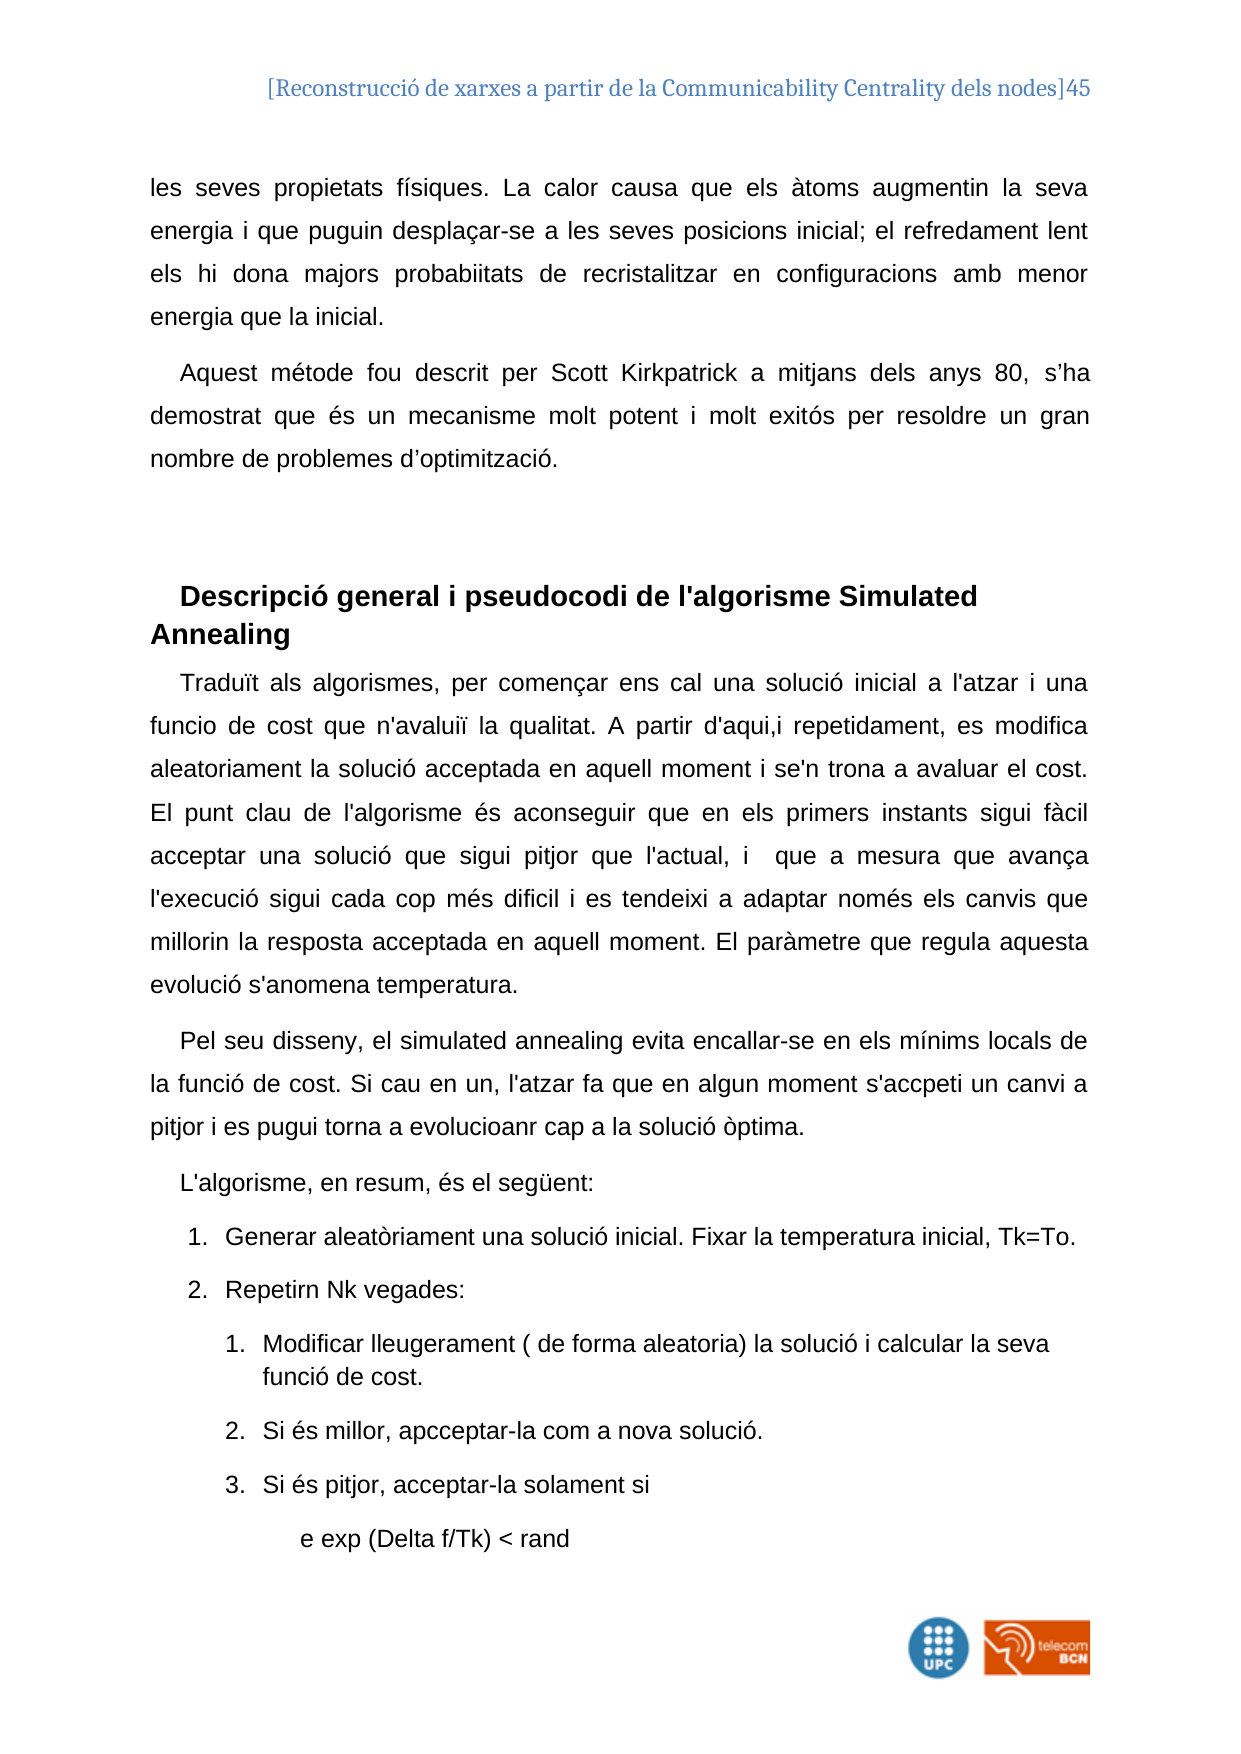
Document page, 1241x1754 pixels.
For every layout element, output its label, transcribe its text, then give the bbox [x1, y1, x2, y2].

text les seves propietats físiques. La calor causa que els àtoms augmentin la seva energia i que puguin desplaçar-se a les seves posicions inicial; el refredament lent els hi dona majors probabiitats de recristalitzar en configuracions amb menor energia que la inicial. [150, 173, 1090, 331]
list Modificar lleugerament ( de forma aleatoria) la solució i calcular la seva funció de cost. [225, 1329, 1090, 1391]
list Si és pitjor, acceptar-la solament si [225, 1470, 1090, 1499]
list Repetirn Nk vegades: [187, 1275, 1090, 1304]
text L'algorisme, en resum, és el següent: [150, 1168, 1090, 1196]
list Generar aleatòriament una solució inicial. Fixar la temperatura inicial, Tk=To. [187, 1221, 1090, 1250]
text Aquest métode fou descrit per Scott Kirkpatrick a mitjans dels anys 80, s’ha demostrat que és un mecanisme molt potent i molt exitós per resoldre un gran nombre de problemes d’optimització. [150, 358, 1090, 473]
picture [904, 1614, 1091, 1681]
subtitle Descripció general i pseudocodi de l'algorisme Simulated Annealing [150, 579, 1090, 651]
list Si és millor, apcceptar-la com a nova solució. [225, 1416, 1090, 1445]
text Traduït als algorismes, per començar ens cal una solució inicial a l'atzar i una funcio de cost que n'avaluiï la qualitat. A partir d'aqui,i repetidament, es modifica aleatoriament la solució acceptada en aquell moment i se'n trona a avaluar el cost. El punt clau de l'algorisme és aconseguir que en els primers instants sigui fàcil acceptar una solució que sigui pitjor que l'actual, i que a mesura que avança l'execució sigui cada cop més dificil i es tendeixi a adaptar només els canvis que millorin la resposta acceptada en aquell moment. El paràmetre que regula aquesta evolució s'anomena temperatura. [150, 668, 1090, 999]
text Pel seu disseny, el simulated annealing evita encallar-se en els mínims locals de la funció de cost. Si cau en un, l'atzar fa que en algun moment s'accpeti un canvi a pitjor i es pugui torna a evolucioanr cap a la solució òptima. [150, 1026, 1090, 1141]
text e exp (Delta f/Tk) < rand [150, 1524, 1090, 1552]
